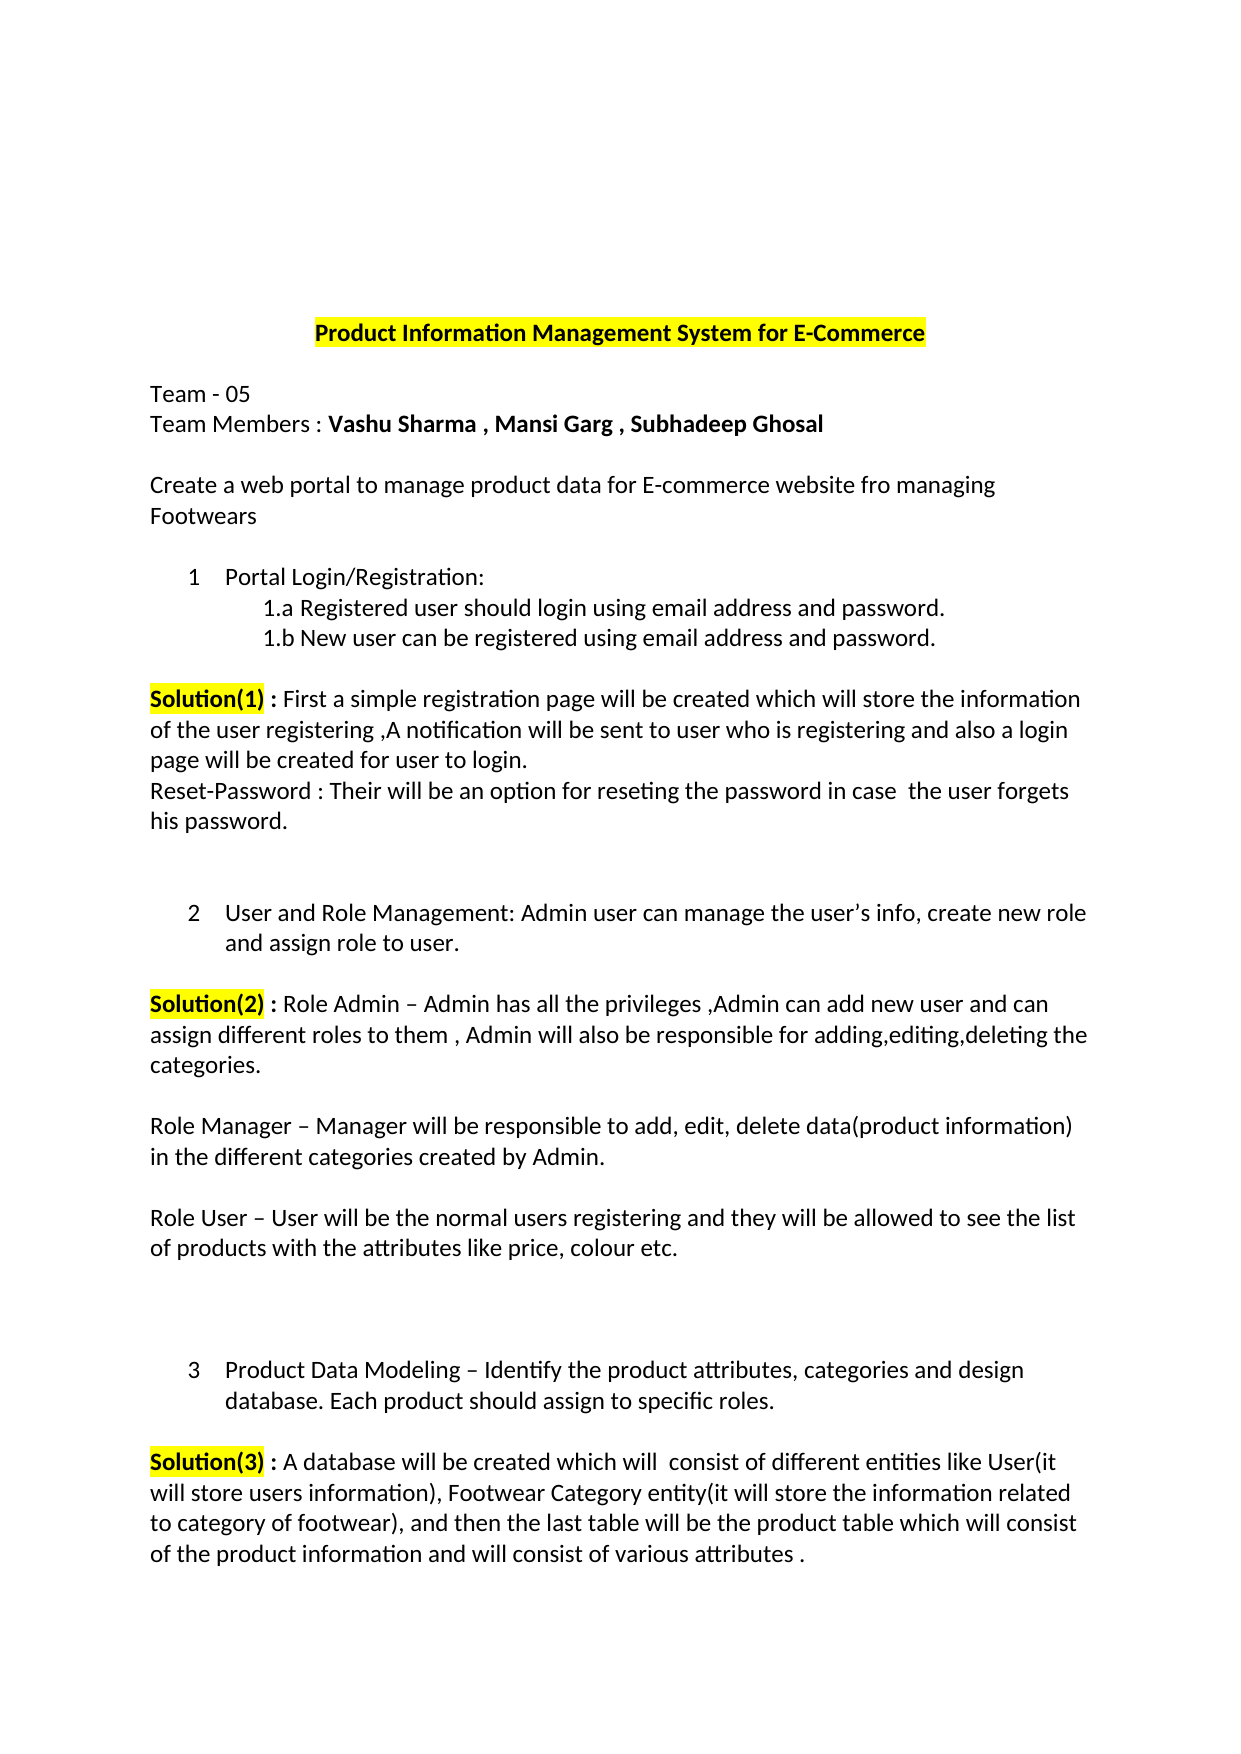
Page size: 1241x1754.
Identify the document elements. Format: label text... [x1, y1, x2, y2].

list Product Data Modeling – Identify the product attributes, categories and design database. Each product should assign to specific roles. [187, 1355, 1090, 1416]
list Solution(3) : A database will be created which will consist of different entities like User(it will store users information), Footwear Category entity(it will store the information related to category of footwear), and then the last table will be the product table which will consist of the product information and will consist of various attributes . [150, 1446, 1090, 1568]
list User and Role Management: Admin user can manage the user’s info, create new role and assign role to user. [187, 897, 1090, 958]
text Create a web portal to manage product data for E-commerce website fro managing Footwears [150, 469, 1090, 531]
list Portal Login/Registration: ­ [187, 561, 1090, 592]
list Role User – User will be the normal users registering and they will be allowed to see the list of products with the attributes like price, colour etc. [150, 1202, 1090, 1263]
list Registered user should login using email address and password. [262, 592, 1090, 622]
list Role Manager – Manager will be responsible to add, edit, delete data(product information) in the different categories created by Admin. [150, 1111, 1090, 1172]
list New user can be registered using email address and password. [262, 622, 1090, 653]
list Solution(1) : First a simple registration page will be created which will store the information of the user registering ,A notification will be sent to user who is registering and also a login page will be created for user to login. [150, 683, 1090, 775]
list Solution(2) : Role Admin – Admin has all the privileges ,Admin can add new user and can assign different roles to them , Admin will also be responsible for adding,editing,deleting the categories. [150, 988, 1090, 1080]
list Reset-Password : Their will be an option for reseting the password in case the user forgets his password. [150, 775, 1090, 836]
text Team Members : Vashu Sharma , Mansi Garg , Subhadeep Ghosal [150, 408, 1090, 439]
text Product Information Management System for E-Commerce [150, 317, 1090, 347]
text Team - 05 [150, 378, 1090, 408]
